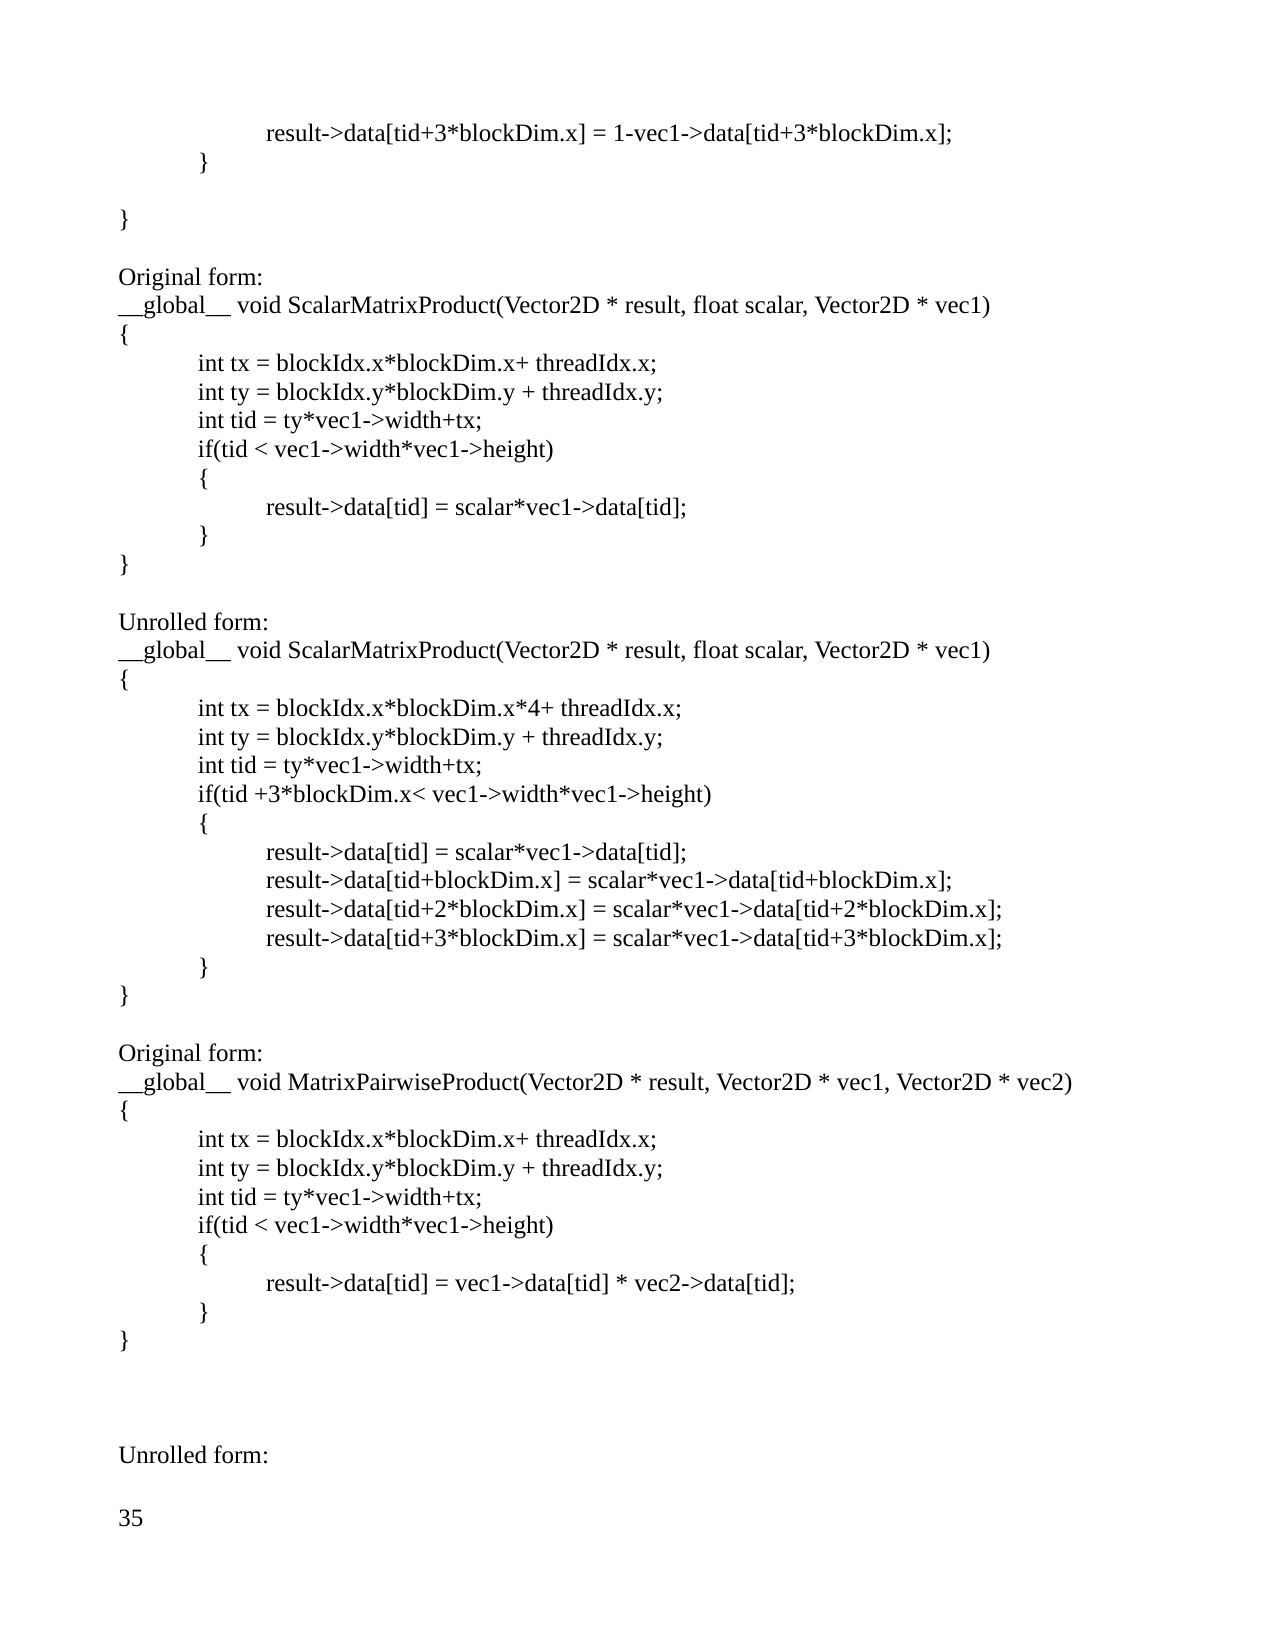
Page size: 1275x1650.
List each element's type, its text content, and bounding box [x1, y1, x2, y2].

text } [118, 1326, 1157, 1354]
text int tx = blockIdx.x*blockDim.x+ threadIdx.x; [118, 348, 1157, 377]
text } [118, 952, 1157, 981]
text } [118, 549, 1157, 578]
text int tid = ty*vec1->width+tx; [118, 751, 1157, 779]
text { [118, 319, 1157, 348]
text int tid = ty*vec1->width+tx; [118, 406, 1157, 434]
text { [118, 808, 1157, 837]
text Unrolled form: [118, 607, 1157, 636]
text } [118, 521, 1157, 549]
text { [118, 664, 1157, 693]
text } [118, 981, 1157, 1009]
text if(tid < vec1->width*vec1->height) [118, 1211, 1157, 1239]
text int tid = ty*vec1->width+tx; [118, 1182, 1157, 1211]
text Unrolled form: [118, 1441, 1157, 1469]
text int ty = blockIdx.y*blockDim.y + threadIdx.y; [118, 722, 1157, 751]
text result->data[tid+blockDim.x] = scalar*vec1->data[tid+blockDim.x]; [118, 866, 1157, 894]
text int tx = blockIdx.x*blockDim.x*4+ threadIdx.x; [118, 693, 1157, 722]
text int tx = blockIdx.x*blockDim.x+ threadIdx.x; [118, 1124, 1157, 1153]
text if(tid +3*blockDim.x< vec1->width*vec1->height) [118, 779, 1157, 808]
text __global__ void ScalarMatrixProduct(Vector2D * result, float scalar, Vector2D * vec1) [118, 636, 1157, 664]
text result->data[tid] = scalar*vec1->data[tid]; [118, 492, 1157, 521]
text result->data[tid] = vec1->data[tid] * vec2->data[tid]; [118, 1268, 1157, 1297]
text } [118, 1297, 1157, 1326]
text Original form: [118, 1038, 1157, 1067]
text { [118, 1239, 1157, 1268]
text } [118, 204, 1157, 233]
text int ty = blockIdx.y*blockDim.y + threadIdx.y; [118, 377, 1157, 406]
text result->data[tid] = scalar*vec1->data[tid]; [118, 837, 1157, 866]
text result->data[tid+3*blockDim.x] = scalar*vec1->data[tid+3*blockDim.x]; [118, 923, 1157, 952]
text result->data[tid+2*blockDim.x] = scalar*vec1->data[tid+2*blockDim.x]; [118, 894, 1157, 923]
text } [118, 147, 1157, 176]
text { [118, 463, 1157, 492]
text result->data[tid+3*blockDim.x] = 1-vec1->data[tid+3*blockDim.x]; [118, 118, 1157, 147]
text int ty = blockIdx.y*blockDim.y + threadIdx.y; [118, 1153, 1157, 1182]
text __global__ void MatrixPairwiseProduct(Vector2D * result, Vector2D * vec1, Vector2D * vec2) [118, 1067, 1157, 1096]
text if(tid < vec1->width*vec1->height) [118, 434, 1157, 463]
text { [118, 1096, 1157, 1124]
text __global__ void ScalarMatrixProduct(Vector2D * result, float scalar, Vector2D * vec1) [118, 291, 1157, 319]
text Original form: [118, 262, 1157, 291]
